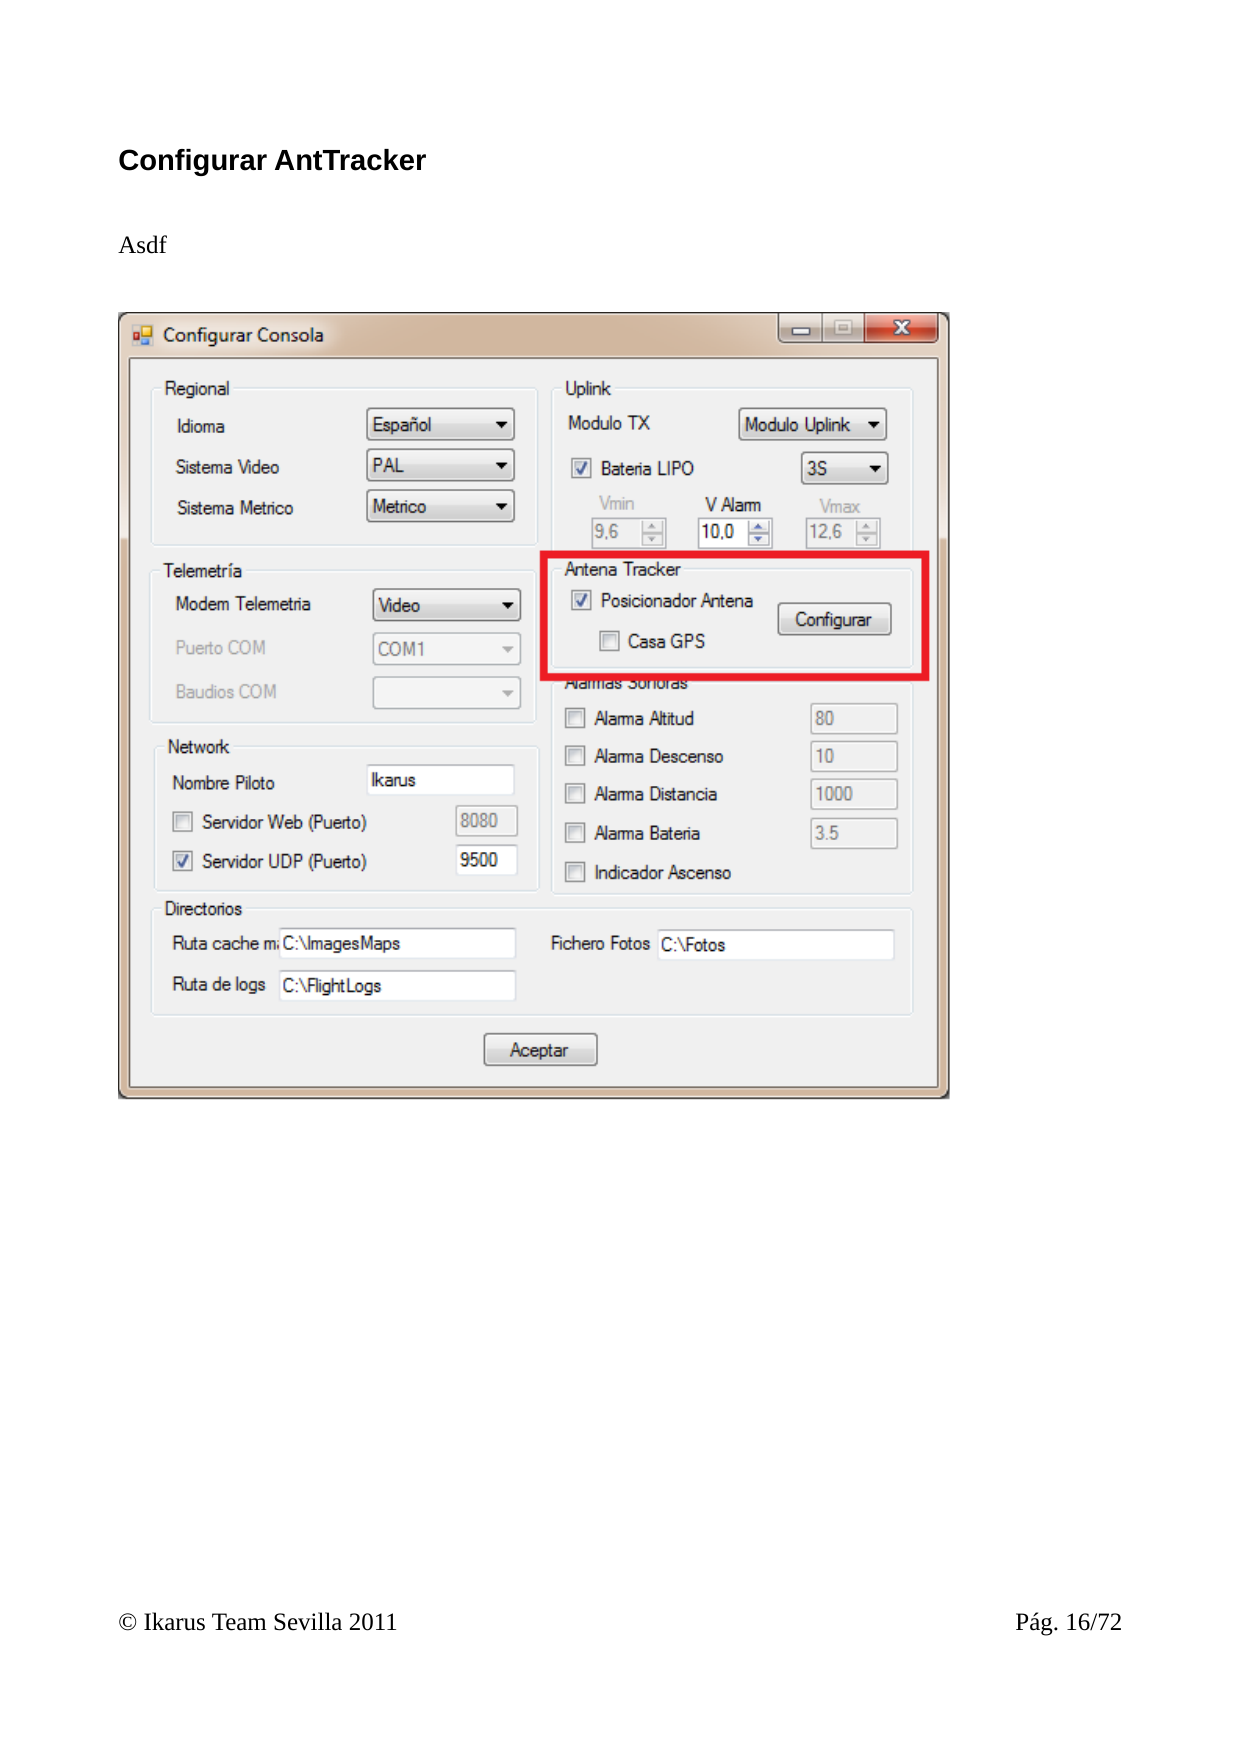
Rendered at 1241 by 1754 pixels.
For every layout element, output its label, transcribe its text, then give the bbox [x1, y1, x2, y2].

text Asdf [118, 230, 1122, 259]
subtitle Configurar AntTracker [118, 143, 1122, 177]
